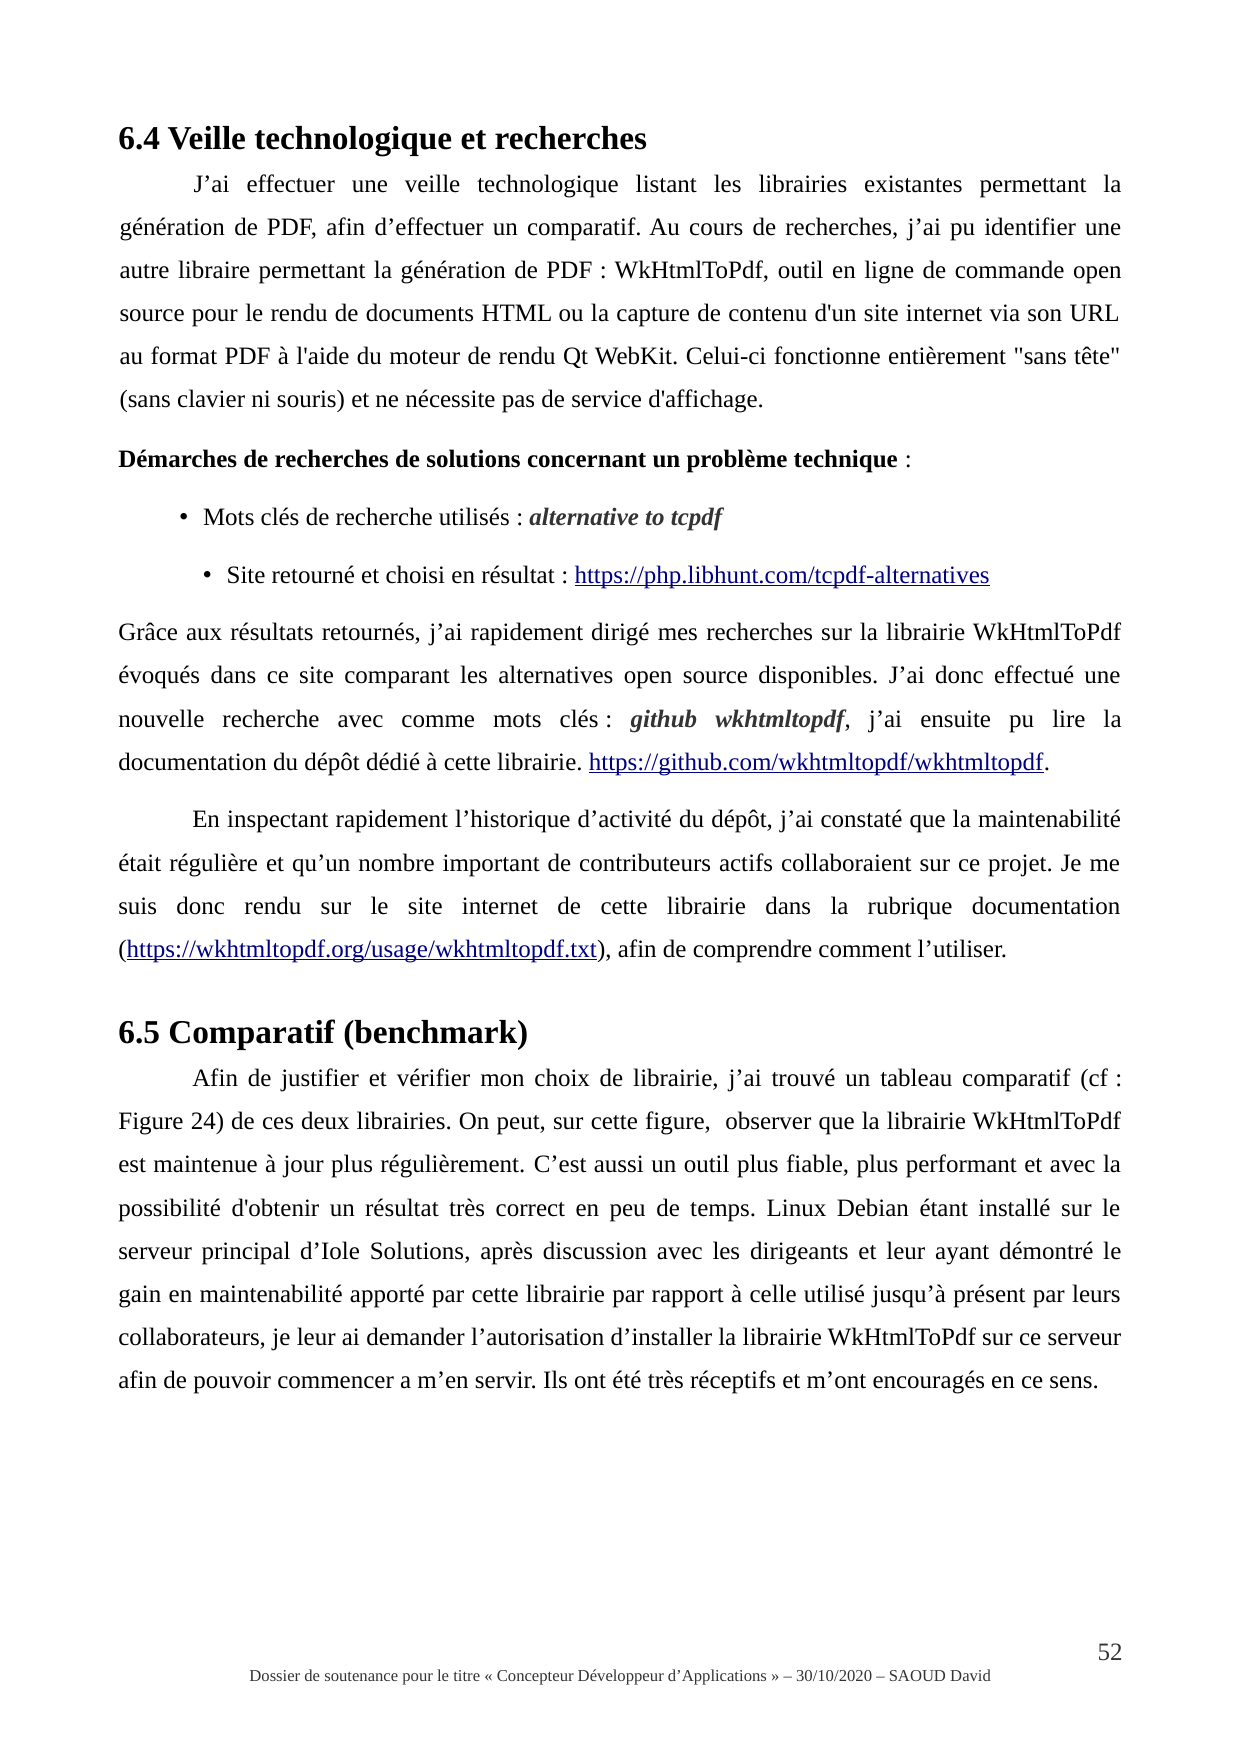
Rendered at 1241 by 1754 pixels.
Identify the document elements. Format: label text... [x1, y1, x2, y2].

text Démarches de recherches de solutions concernant un problème technique : [118, 444, 1122, 473]
text En inspectant rapidement l’historique d’activité du dépôt, j’ai constaté que la maintenabilité était régulière et qu’un nombre important de contributeurs actifs collaboraient sur ce projet. Je me suis donc rendu sur le site internet de cette librairie dans la rubrique documentation (https://wkhtmltopdf.org/usage/wkhtmltopdf.txt), afin de comprendre comment l’utiliser. [118, 804, 1122, 963]
list Site retourné et choisi en résultat : https://php.libhunt.com/tcpdf-alternatives [203, 560, 1122, 588]
subtitle 6.4 Veille technologique et recherches [118, 118, 1122, 156]
list Mots clés de recherche utilisés : alternative to tcpdf [179, 502, 1122, 531]
subtitle 6.5 Comparatif (benchmark) [118, 1012, 1122, 1051]
text J’ai effectuer une veille technologique listant les librairies existantes permettant la génération de PDF, afin d’effectuer un comparatif. Au cours de recherches, j’ai pu identifier une autre libraire permettant la génération de PDF : WkHtmlToPdf, outil en ligne de commande open source pour le rendu de documents HTML ou la capture de contenu d'un site internet via son URL au format PDF à l'aide du moteur de rendu Qt WebKit. Celui-ci fonctionne entièrement "sans tête" (sans clavier ni souris) et ne nécessite pas de service d'affichage. [119, 169, 1122, 413]
text Afin de justifier et vérifier mon choix de librairie, j’ai trouvé un tableau comparatif (cf : Figure 24) de ces deux librairies. On peut, sur cette figure, observer que la librairie WkHtmlToPdf est maintenue à jour plus régulièrement. C’est aussi un outil plus fiable, plus performant et avec la possibilité d'obtenir un résultat très correct en peu de temps. Linux Debian étant installé sur le serveur principal d’Iole Solutions, après discussion avec les dirigeants et leur ayant démontré le gain en maintenabilité apporté par cette librairie par rapport à celle utilisé jusqu’à présent par leurs collaborateurs, je leur ai demander l’autorisation d’installer la librairie WkHtmlToPdf sur ce serveur afin de pouvoir commencer a m’en servir. Ils ont été très réceptifs et m’ont encouragés en ce sens. [118, 1063, 1122, 1394]
text Grâce aux résultats retournés, j’ai rapidement dirigé mes recherches sur la librairie WkHtmlToPdf évoqués dans ce site comparant les alternatives open source disponibles. J’ai donc effectué une nouvelle recherche avec comme mots clés : github wkhtmltopdf, j’ai ensuite pu lire la documentation du dépôt dédié à cette librairie. https://github.com/wkhtmltopdf/wkhtmltopdf. [118, 617, 1122, 776]
